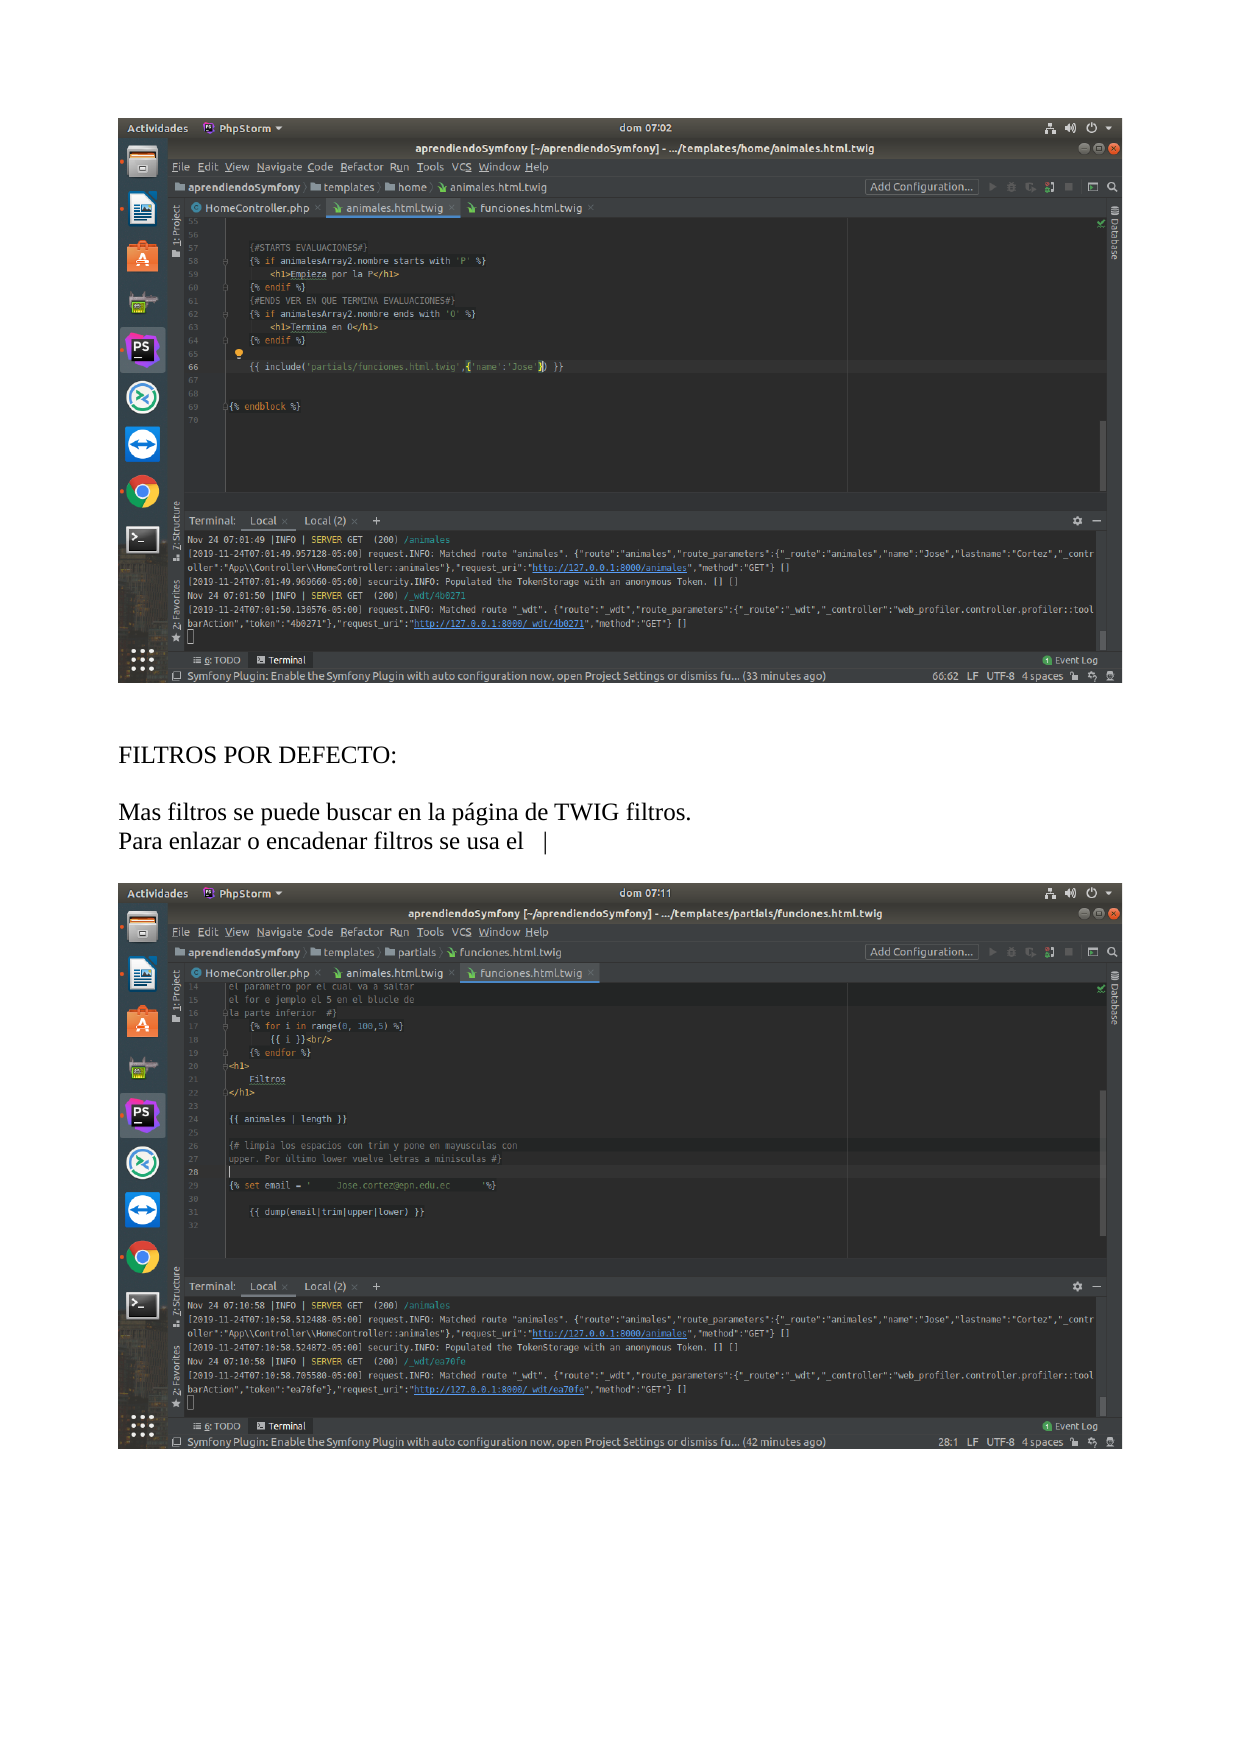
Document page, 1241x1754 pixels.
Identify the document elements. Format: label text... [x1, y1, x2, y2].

text FILTROS POR DEFECTO: [118, 740, 1122, 769]
text Mas filtros se puede buscar en la página de TWIG filtros. [118, 797, 1122, 826]
text Para enlazar o encadenar filtros se usa el | [118, 826, 1122, 855]
